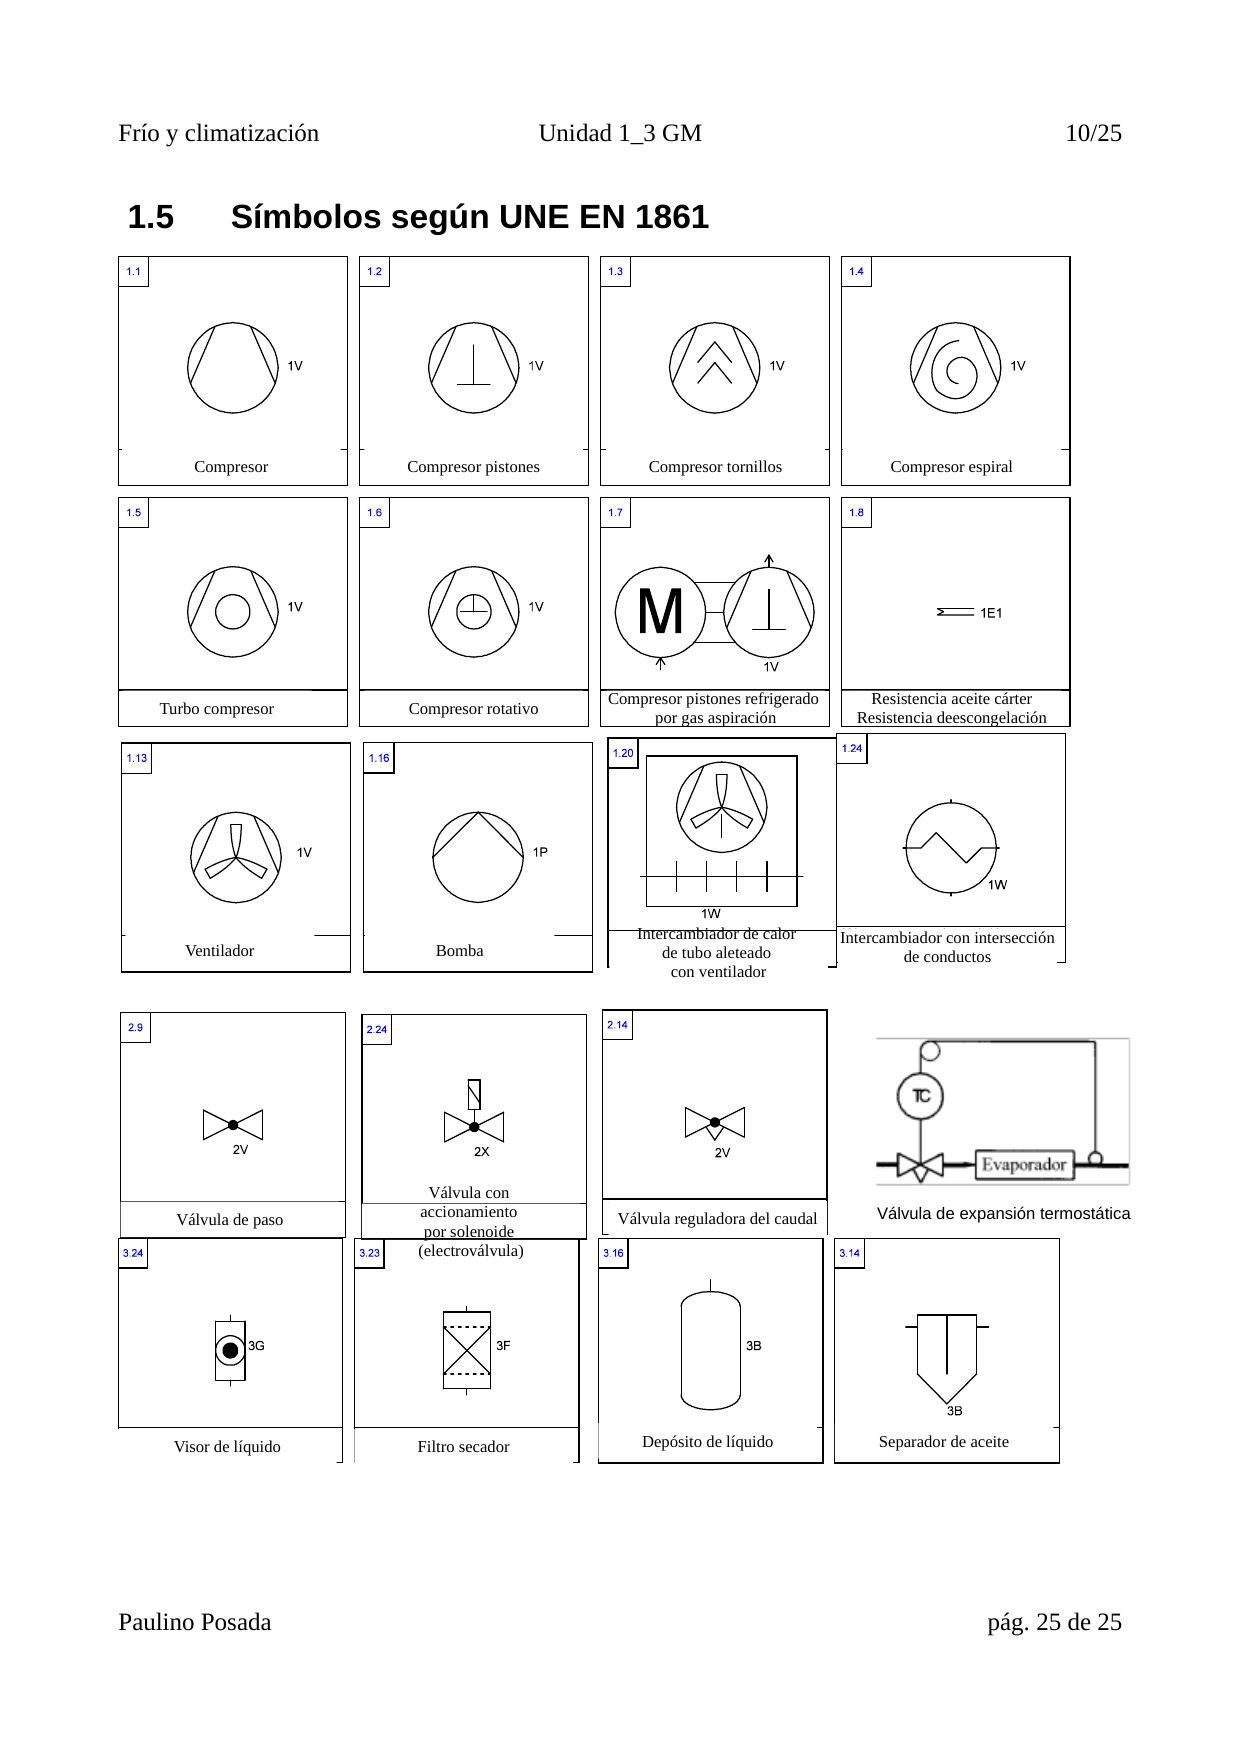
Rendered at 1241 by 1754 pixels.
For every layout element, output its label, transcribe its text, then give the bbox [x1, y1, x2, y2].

picture [864, 1027, 1140, 1200]
subtitle Símbolos según UNE EN 1861 [118, 197, 1122, 236]
